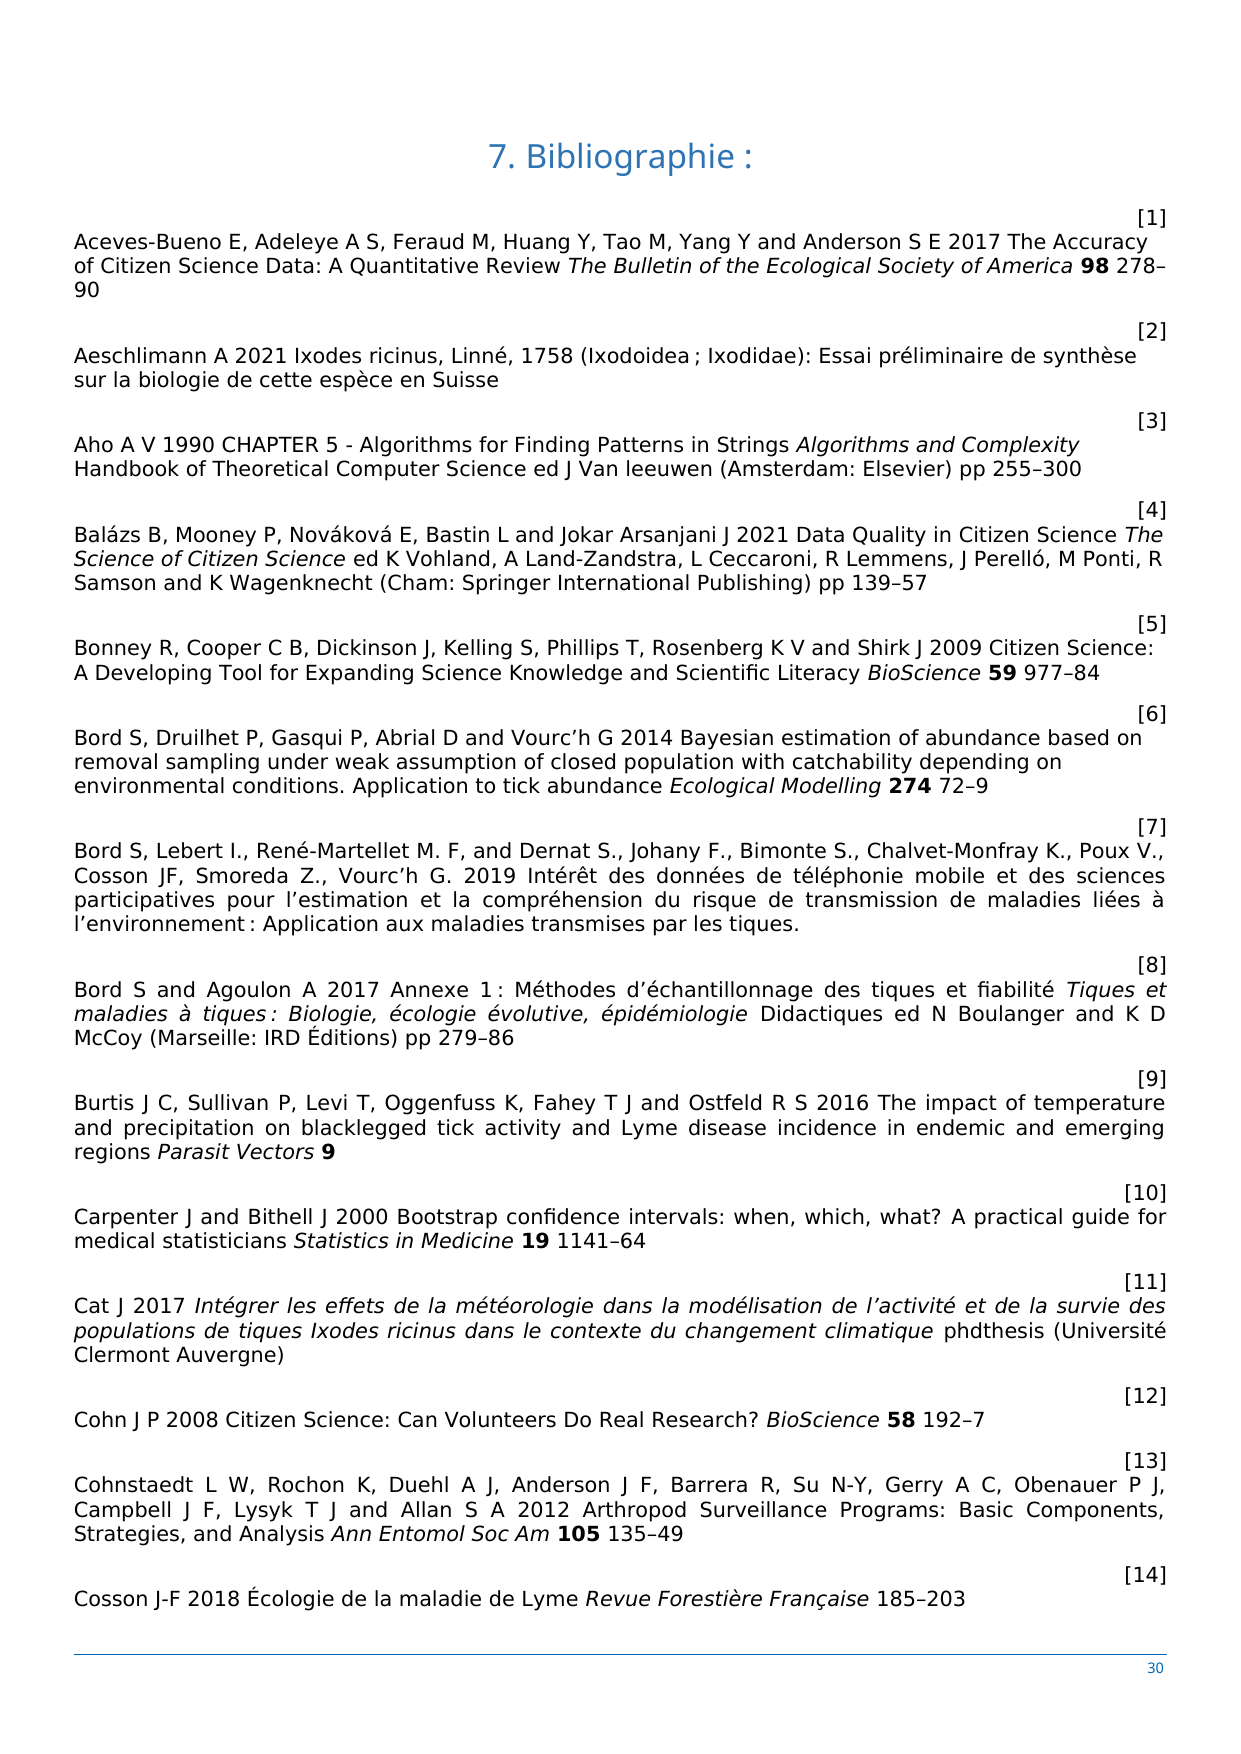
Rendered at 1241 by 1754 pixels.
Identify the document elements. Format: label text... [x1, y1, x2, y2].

text [14] [73, 1563, 1167, 1587]
text Bord S, Lebert I., René-Martellet M. F, and Dernat S., Johany F., Bimonte S., Chalvet-Monfray K., Poux V., Cosson JF, Smoreda Z., Vourc’h G. 2019 Intérêt des données de téléphonie mobile et des sciences participatives pour l’estimation et la compréhension du risque de transmission de maladies liées à l’environnement : Application aux maladies transmises par les tiques. [73, 839, 1167, 937]
text Bonney R, Cooper C B, Dickinson J, Kelling S, Phillips T, Rosenberg K V and Shirk J 2009 Citizen Science: A Developing Tool for Expanding Science Knowledge and Scientific Literacy BioScience 59 977–84 [73, 636, 1167, 685]
text Aho A V 1990 CHAPTER 5 - Algorithms for Finding Patterns in Strings Algorithms and Complexity Handbook of Theoretical Computer Science ed J Van leeuwen (Amsterdam: Elsevier) pp 255–300 [73, 433, 1167, 482]
subtitle Bibliographie : [73, 133, 1167, 178]
text Cosson J-F 2018 Écologie de la maladie de Lyme Revue Forestière Française 185–203 [73, 1587, 1167, 1612]
text [2] [73, 319, 1167, 344]
text [3] [73, 409, 1167, 433]
text Cat J 2017 Intégrer les effets de la météorologie dans la modélisation de l’activité et de la survie des populations de tiques Ixodes ricinus dans le contexte du changement climatique phdthesis (Université Clermont Auvergne) [73, 1294, 1167, 1367]
text Burtis J C, Sullivan P, Levi T, Oggenfuss K, Fahey T J and Ostfeld R S 2016 The impact of temperature and precipitation on blacklegged tick activity and Lyme disease incidence in endemic and emerging regions Parasit Vectors 9 [73, 1091, 1167, 1164]
text Aeschlimann A 2021 Ixodes ricinus, Linné, 1758 (Ixodoidea ; Ixodidae): Essai préliminaire de synthèse sur la biologie de cette espèce en Suisse [73, 344, 1167, 392]
text Bord S, Druilhet P, Gasqui P, Abrial D and Vourc’h G 2014 Bayesian estimation of abundance based on removal sampling under weak assumption of closed population with catchability depending on environmental conditions. Application to tick abundance Ecological Modelling 274 72–9 [73, 726, 1167, 799]
text [8] [73, 953, 1167, 978]
text Carpenter J and Bithell J 2000 Bootstrap confidence intervals: when, which, what? A practical guide for medical statisticians Statistics in Medicine 19 1141–64 [73, 1205, 1167, 1254]
text [7] [73, 815, 1167, 839]
text [1] [73, 206, 1167, 230]
text [10] [73, 1181, 1167, 1205]
text [5] [73, 612, 1167, 636]
text [9] [73, 1067, 1167, 1091]
text Balázs B, Mooney P, Nováková E, Bastin L and Jokar Arsanjani J 2021 Data Quality in Citizen Science The Science of Citizen Science ed K Vohland, A Land-Zandstra, L Ceccaroni, R Lemmens, J Perelló, M Ponti, R Samson and K Wagenknecht (Cham: Springer International Publishing) pp 139–57 [73, 523, 1167, 595]
text Aceves‐Bueno E, Adeleye A S, Feraud M, Huang Y, Tao M, Yang Y and Anderson S E 2017 The Accuracy of Citizen Science Data: A Quantitative Review The Bulletin of the Ecological Society of America 98 278–90 [73, 230, 1167, 303]
text [6] [73, 702, 1167, 726]
text [11] [73, 1270, 1167, 1294]
text [12] [73, 1384, 1167, 1408]
text [13] [73, 1449, 1167, 1473]
text Cohn J P 2008 Citizen Science: Can Volunteers Do Real Research? BioScience 58 192–7 [73, 1408, 1167, 1433]
text [4] [73, 498, 1167, 523]
text Bord S and Agoulon A 2017 Annexe 1 : Méthodes d’échantillonnage des tiques et fiabilité Tiques et maladies à tiques : Biologie, écologie évolutive, épidémiologie Didactiques ed N Boulanger and K D McCoy (Marseille: IRD Éditions) pp 279–86 [73, 978, 1167, 1050]
text Cohnstaedt L W, Rochon K, Duehl A J, Anderson J F, Barrera R, Su N-Y, Gerry A C, Obenauer P J, Campbell J F, Lysyk T J and Allan S A 2012 Arthropod Surveillance Programs: Basic Components, Strategies, and Analysis Ann Entomol Soc Am 105 135–49 [73, 1473, 1167, 1546]
